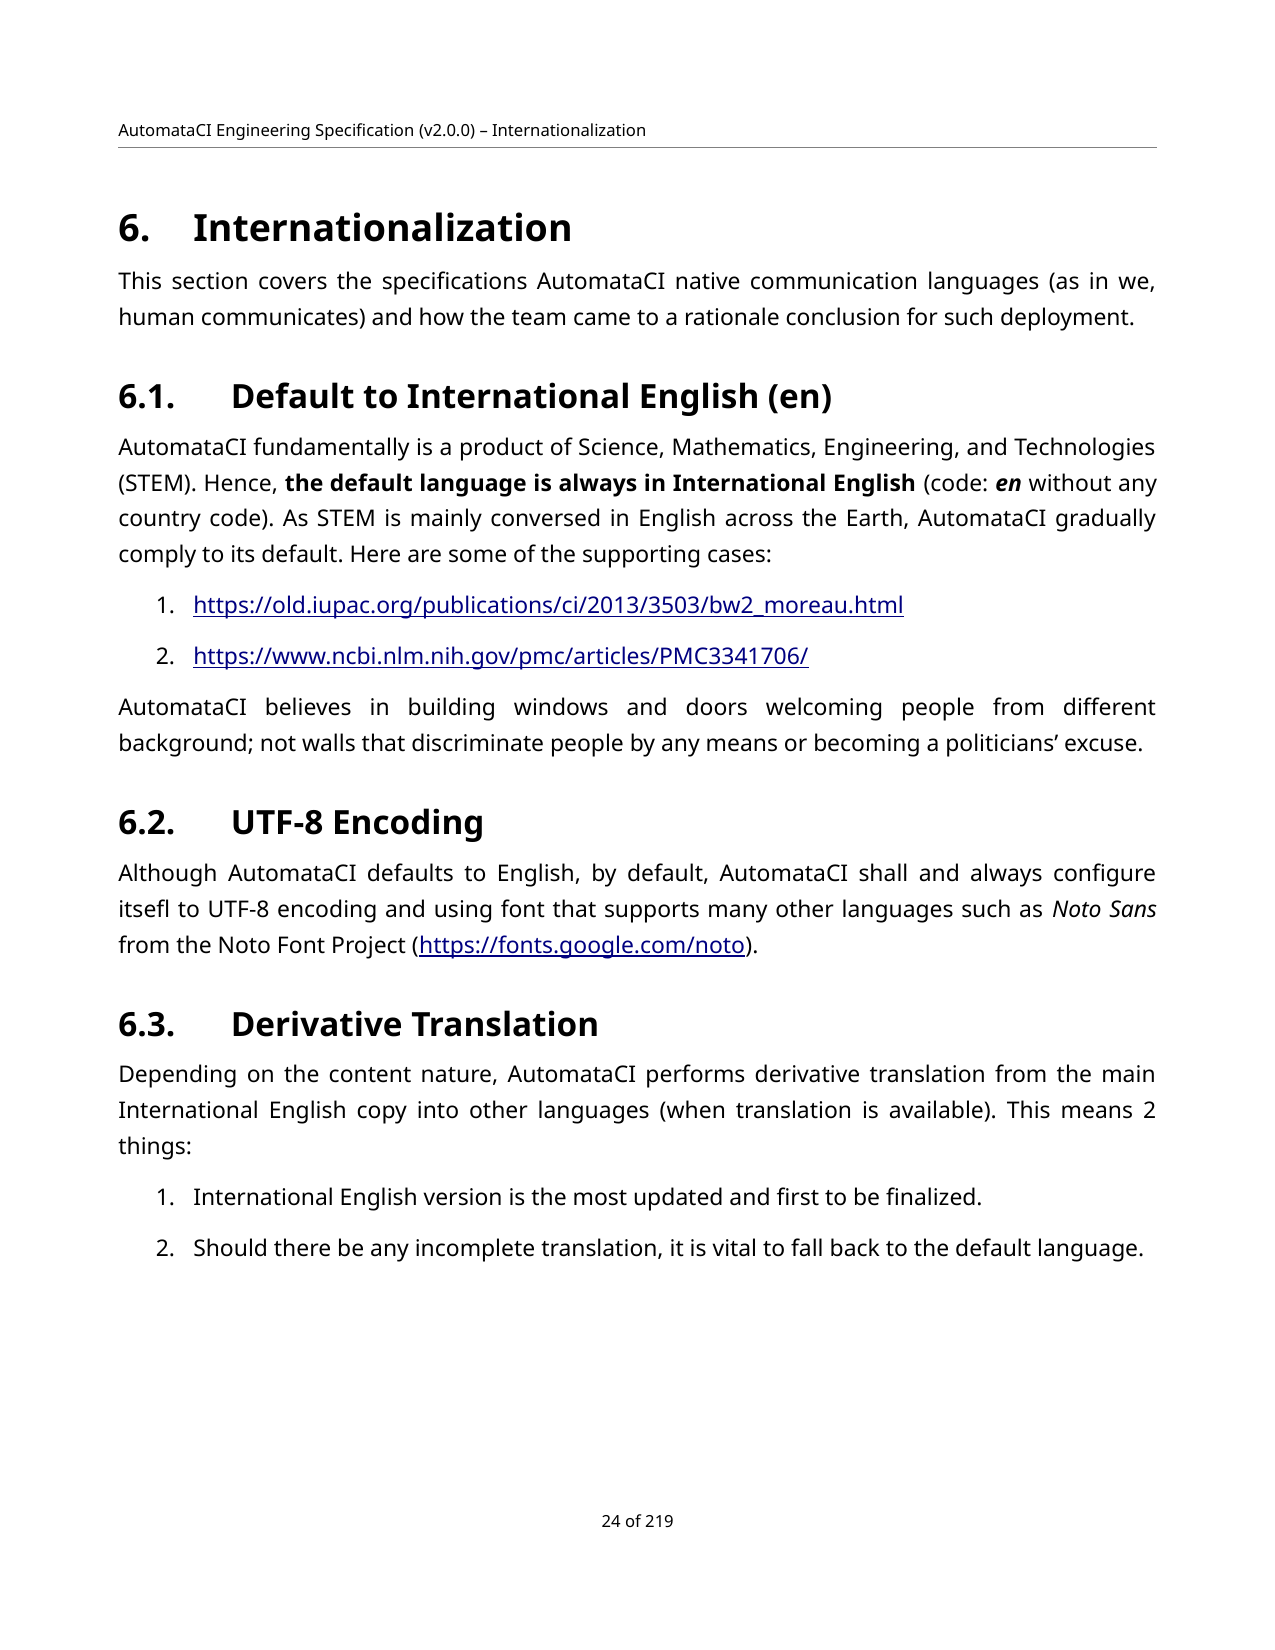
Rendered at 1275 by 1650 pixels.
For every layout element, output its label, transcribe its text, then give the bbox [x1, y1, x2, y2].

text AutomataCI believes in building windows and doors welcoming people from different background; not walls that discriminate people by any means or becoming a politicians’ excuse. [118, 691, 1157, 758]
list https://www.ncbi.nlm.nih.gov/pmc/articles/PMC3341706/ [156, 640, 1157, 671]
subtitle Default to International English (en) [118, 373, 1157, 418]
list https://old.iupac.org/publications/ci/2013/3503/bw2_moreau.html [156, 589, 1157, 621]
subtitle Internationalization [118, 201, 1157, 252]
subtitle Derivative Translation [118, 1000, 1157, 1046]
subtitle UTF-8 Encoding [118, 799, 1157, 844]
list Should there be any incomplete translation, it is vital to fall back to the default language. [156, 1232, 1157, 1263]
text AutomataCI fundamentally is a product of Science, Mathematics, Engineering, and Technologies (STEM). Hence, the default language is always in International English (code: en without any country code). As STEM is mainly conversed in English across the Earth, AutomataCI gradually comply to its default. Here are some of the supporting cases: [118, 431, 1157, 569]
text This section covers the specifications AutomataCI native communication languages (as in we, human communicates) and how the team came to a rationale conclusion for such deployment. [118, 265, 1157, 332]
list International English version is the most updated and first to be finalized. [156, 1181, 1157, 1212]
text Depending on the content nature, AutomataCI performs derivative translation from the main International English copy into other languages (when translation is available). This means 2 things: [118, 1058, 1157, 1161]
text Although AutomataCI defaults to English, by default, AutomataCI shall and always configure itsefl to UTF-8 encoding and using font that supports many other languages such as Noto Sans from the Noto Font Project (https://fonts.google.com/noto). [118, 857, 1157, 960]
